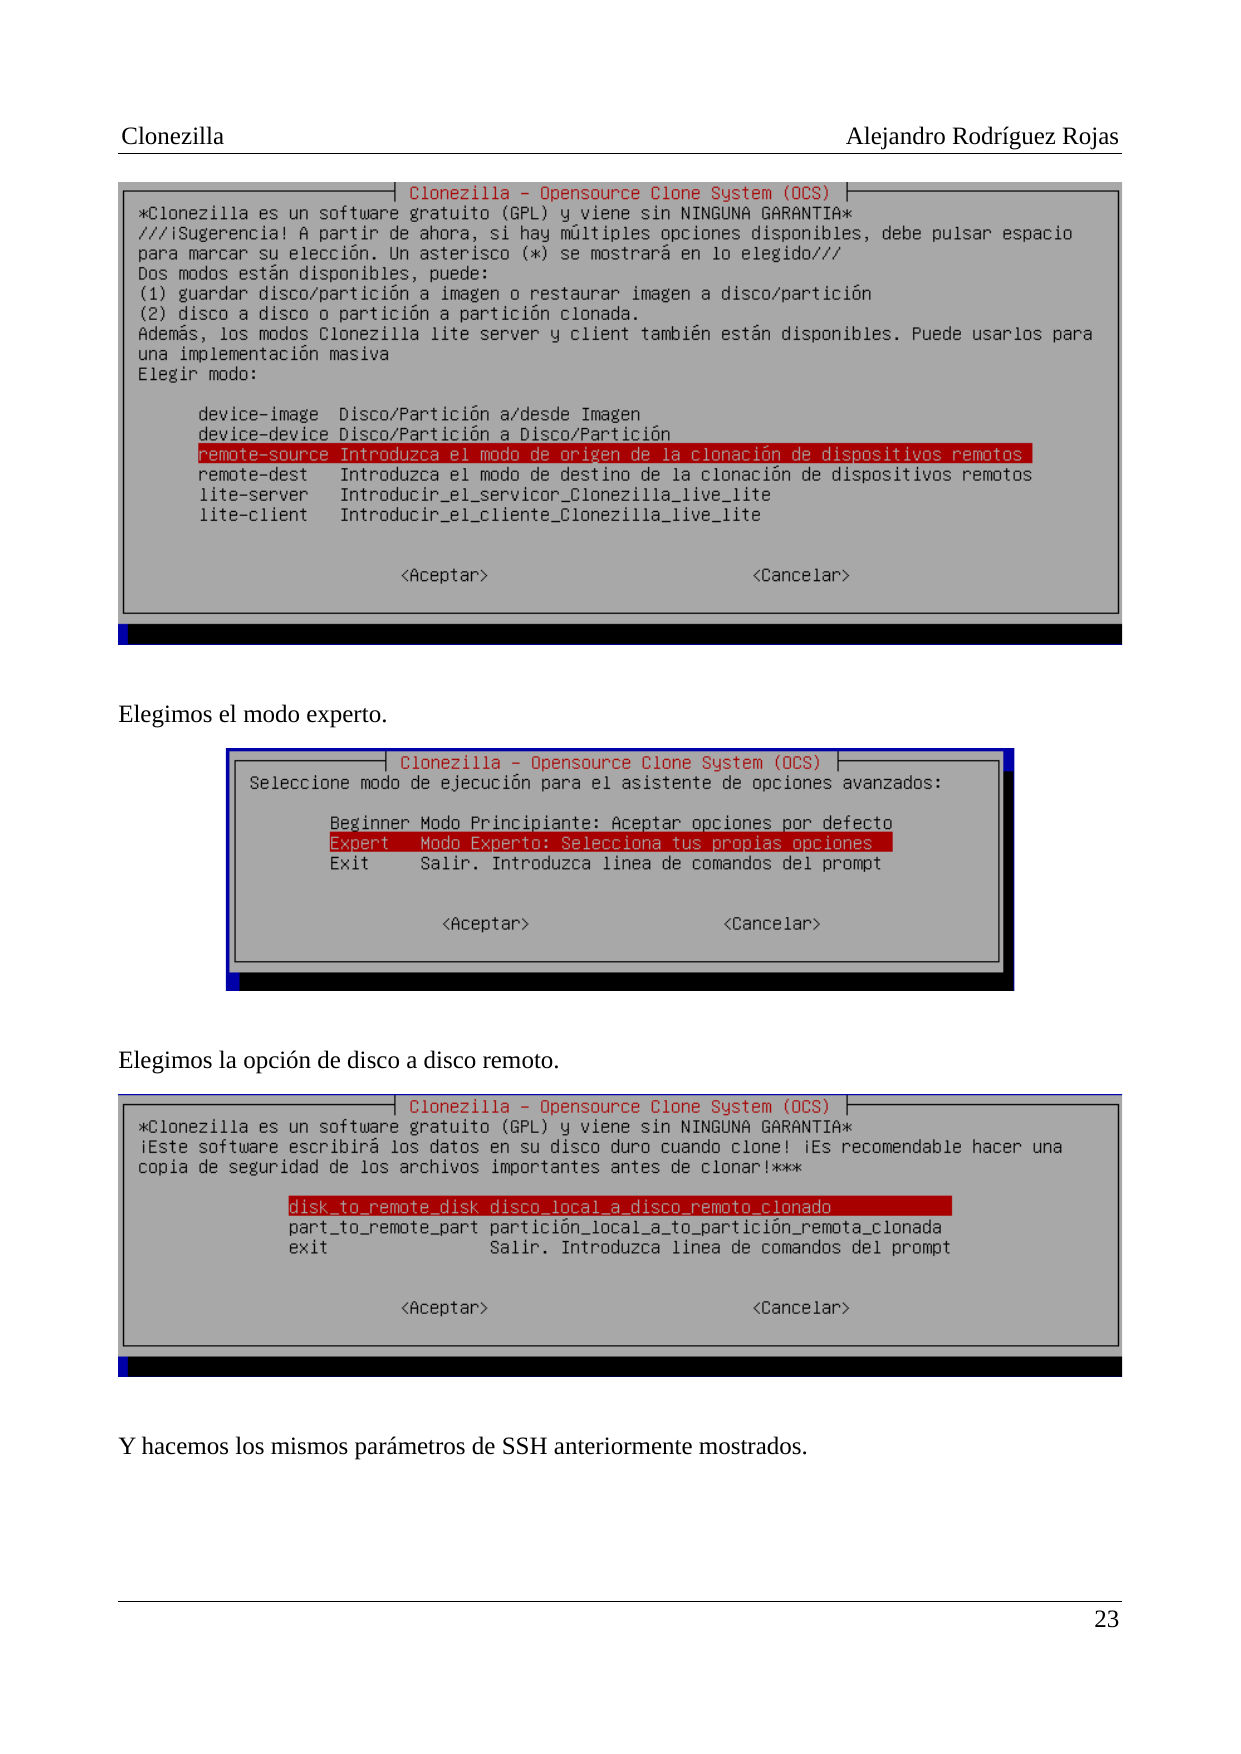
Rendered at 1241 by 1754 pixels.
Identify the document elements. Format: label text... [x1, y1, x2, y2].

picture [118, 1094, 1123, 1377]
text Y hacemos los mismos parámetros de SSH anteriormente mostrados. [118, 1431, 1122, 1460]
text Elegimos la opción de disco a disco remoto. [118, 1045, 1122, 1074]
picture [225, 748, 1015, 991]
text Elegimos el modo experto. [118, 699, 1122, 728]
picture [118, 182, 1123, 645]
